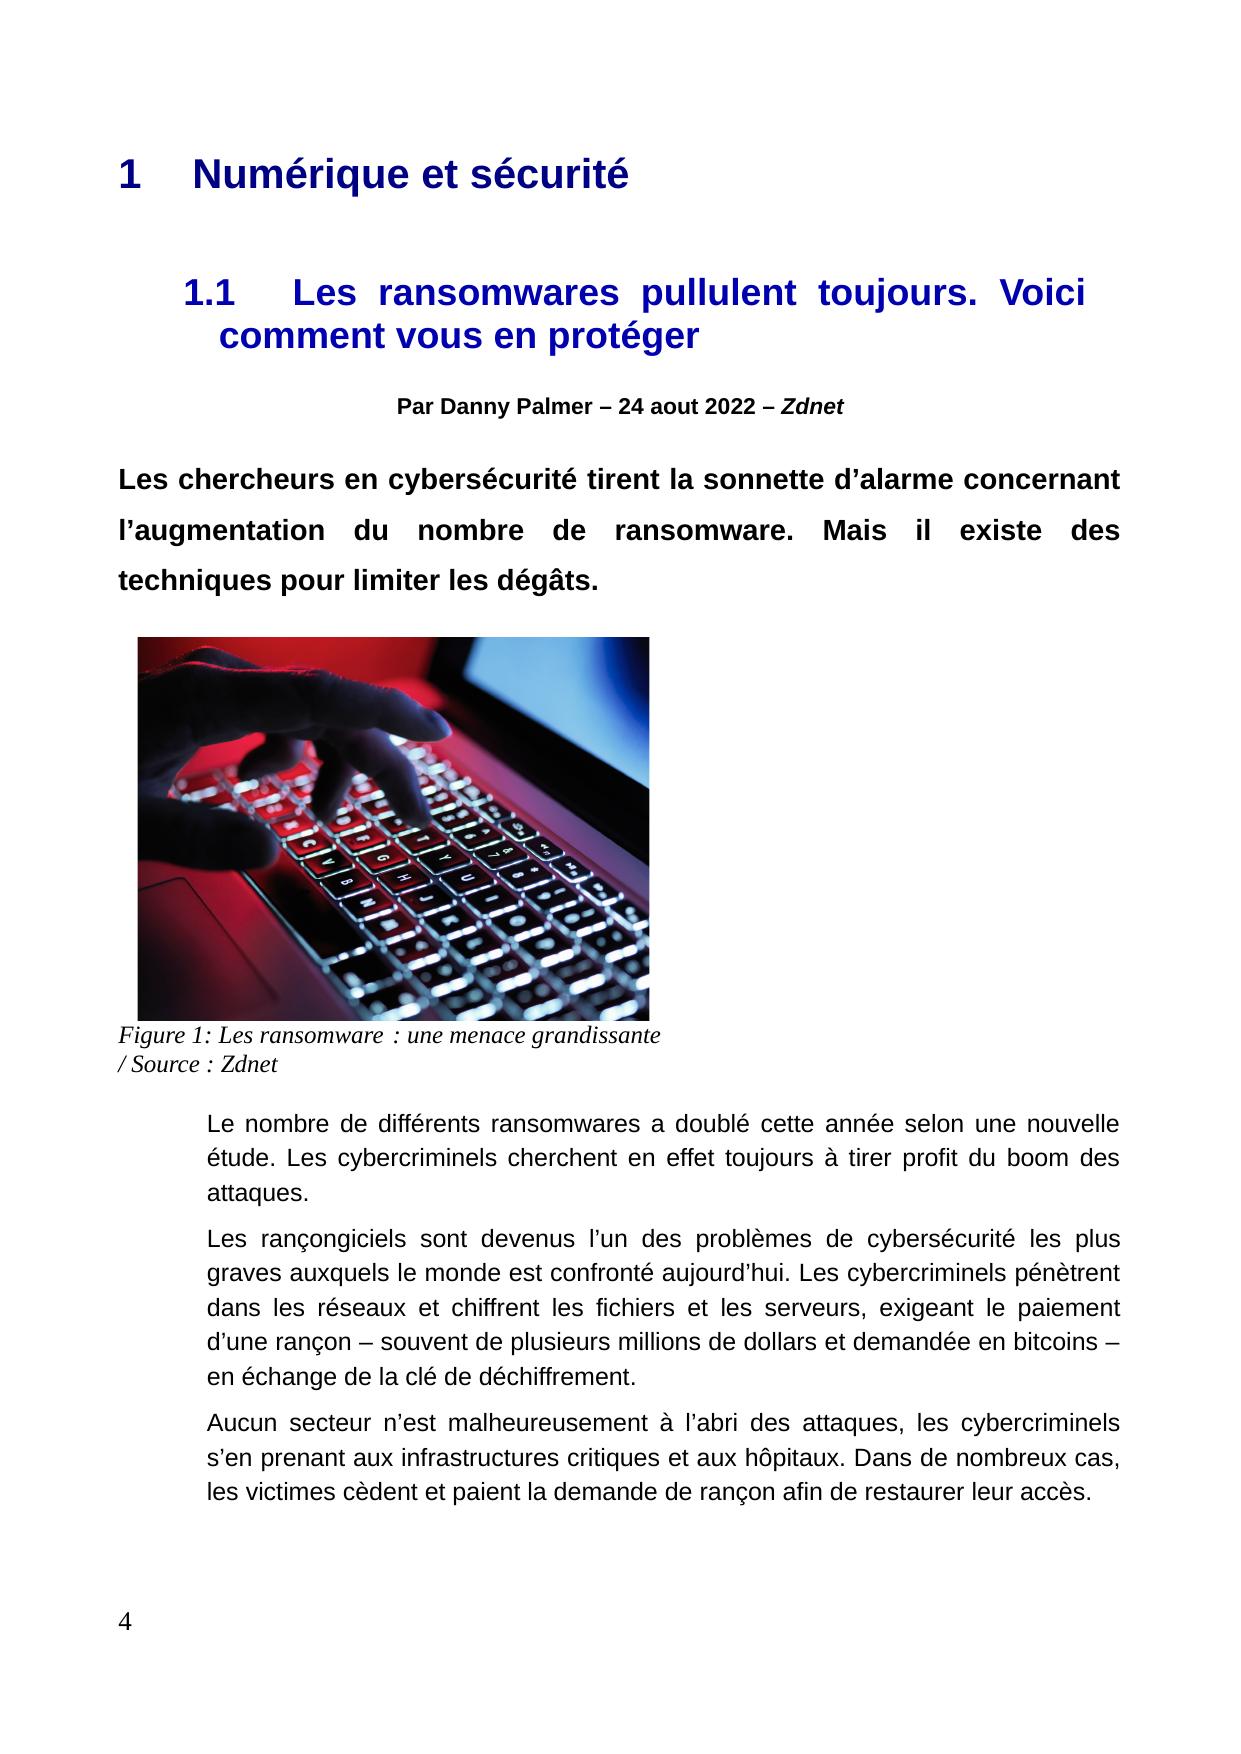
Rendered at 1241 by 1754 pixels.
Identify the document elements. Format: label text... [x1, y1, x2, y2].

subtitle Numérique et sécurité [118, 149, 1122, 197]
text Aucun secteur n’est malheureusement à l’abri des attaques, les cybercriminels s’en prenant aux infrastructures critiques et aux hôpitaux. Dans de nombreux cas, les victimes cèdent et paient la demande de rançon afin de restaurer leur accès. [207, 1408, 1122, 1506]
picture [137, 637, 650, 1021]
text Les rançongiciels sont devenus l’un des problèmes de cybersécurité les plus graves auxquels le monde est confronté aujourd’hui. Les cybercriminels pénètrent dans les réseaux et chiffrent les fichiers et les serveurs, exigeant le paiement d’une rançon – souvent de plusieurs millions de dollars et demandée en bitcoins – en échange de la clé de déchiffrement. [207, 1224, 1122, 1391]
text Le nombre de différents ransomwares a doublé cette année selon une nouvelle étude. Les cybercriminels cherchent en effet toujours à tirer profit du boom des attaques. [207, 1109, 1122, 1206]
text Figure 1: Les ransomware : une menace grandissante / Source : Zdnet [118, 637, 669, 1078]
subtitle Les chercheurs en cybersécurité tirent la sonnette d’alarme concernant l’augmentation du nombre de ransomware. Mais il existe des techniques pour limiter les dégâts. [118, 462, 1122, 596]
subtitle Les ransomwares pullulent toujours. Voici comment vous en protéger [183, 270, 1087, 356]
text Par Danny Palmer – 24 aout 2022 – Zdnet [118, 393, 1122, 419]
